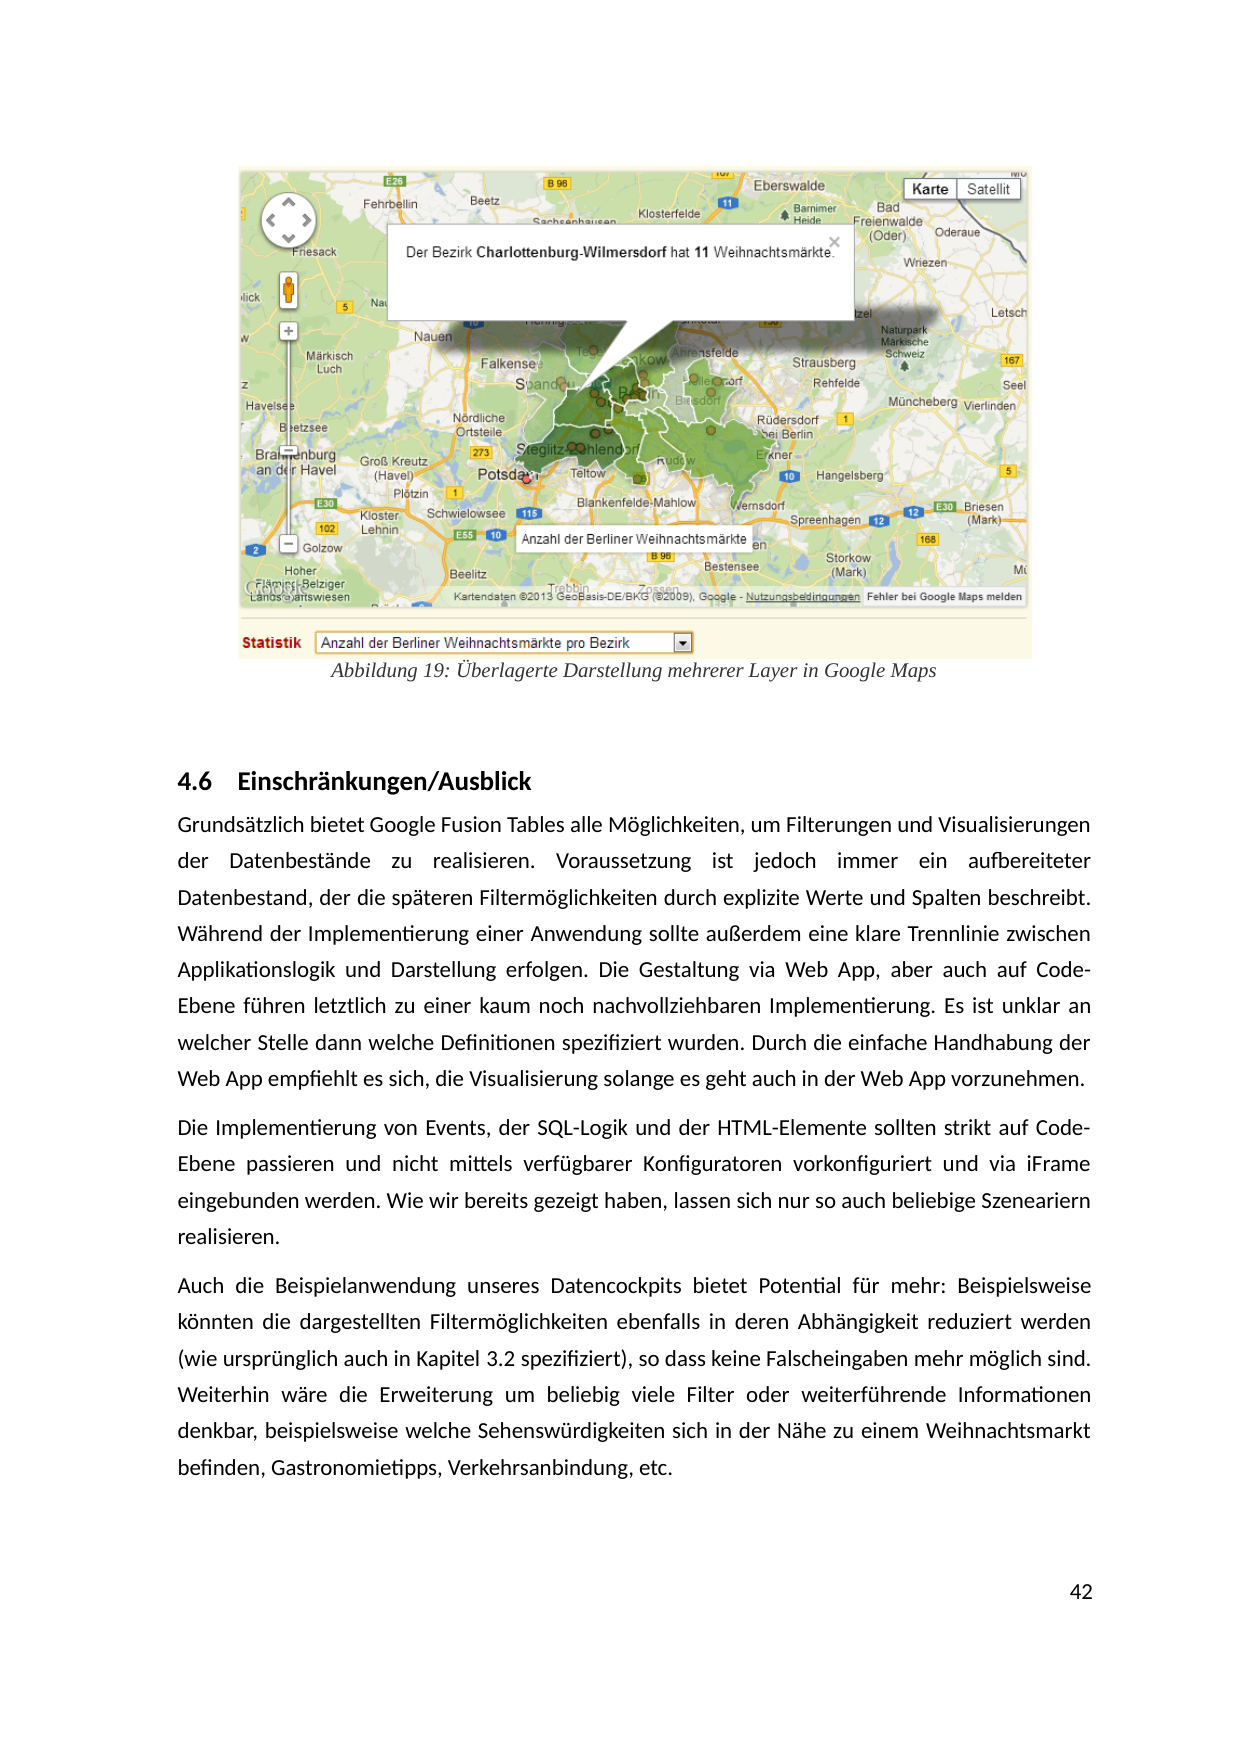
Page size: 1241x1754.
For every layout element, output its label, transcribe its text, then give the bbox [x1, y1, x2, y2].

text Abbildung 19: Überlagerte Darstellung mehrerer Layer in Google Maps [238, 659, 1032, 682]
subtitle Einschränkungen/Ausblick [177, 764, 1093, 797]
text Auch die Beispielanwendung unseres Datencockpits bietet Potential für mehr: Beispielsweise könnten die dargestellten Filtermöglichkeiten ebenfalls in deren Abhängigkeit reduziert werden (wie ursprünglich auch in Kapitel 3.2 spezifiziert), so dass keine Falscheingaben mehr möglich sind. Weiterhin wäre die Erweiterung um beliebig viele Filter oder weiterführende Informationen denkbar, beispielsweise welche Sehenswürdigkeiten sich in der Nähe zu einem Weihnachtsmarkt befinden, Gastronomietipps, Verkehrsanbindung, etc. [177, 1271, 1093, 1481]
text Die Implementierung von Events, der SQL-Logik und der HTML-Elemente sollten strikt auf Code- Ebene passieren und nicht mittels verfügbarer Konfiguratoren vorkonfiguriert und via iFrame eingebunden werden. Wie wir bereits gezeigt haben, lassen sich nur so auch beliebige Szeneariern realisieren. [177, 1113, 1093, 1250]
text Grundsätzlich bietet Google Fusion Tables alle Möglichkeiten, um Filterungen und Visualisierungen der Datenbestände zu realisieren. Voraussetzung ist jedoch immer ein aufbereiteter Datenbestand, der die späteren Filtermöglichkeiten durch explizite Werte und Spalten beschreibt. Während der Implementierung einer Anwendung sollte außerdem eine klare Trennlinie zwischen Applikationslogik und Darstellung erfolgen. Die Gestaltung via Web App, aber auch auf Code-Ebene führen letztlich zu einer kaum noch nachvollziehbaren Implementierung. Es ist unklar an welcher Stelle dann welche Definitionen spezifiziert wurden. Durch die einfache Handhabung der Web App empfiehlt es sich, die Visualisierung solange es geht auch in der Web App vorzunehmen. [177, 810, 1093, 1092]
